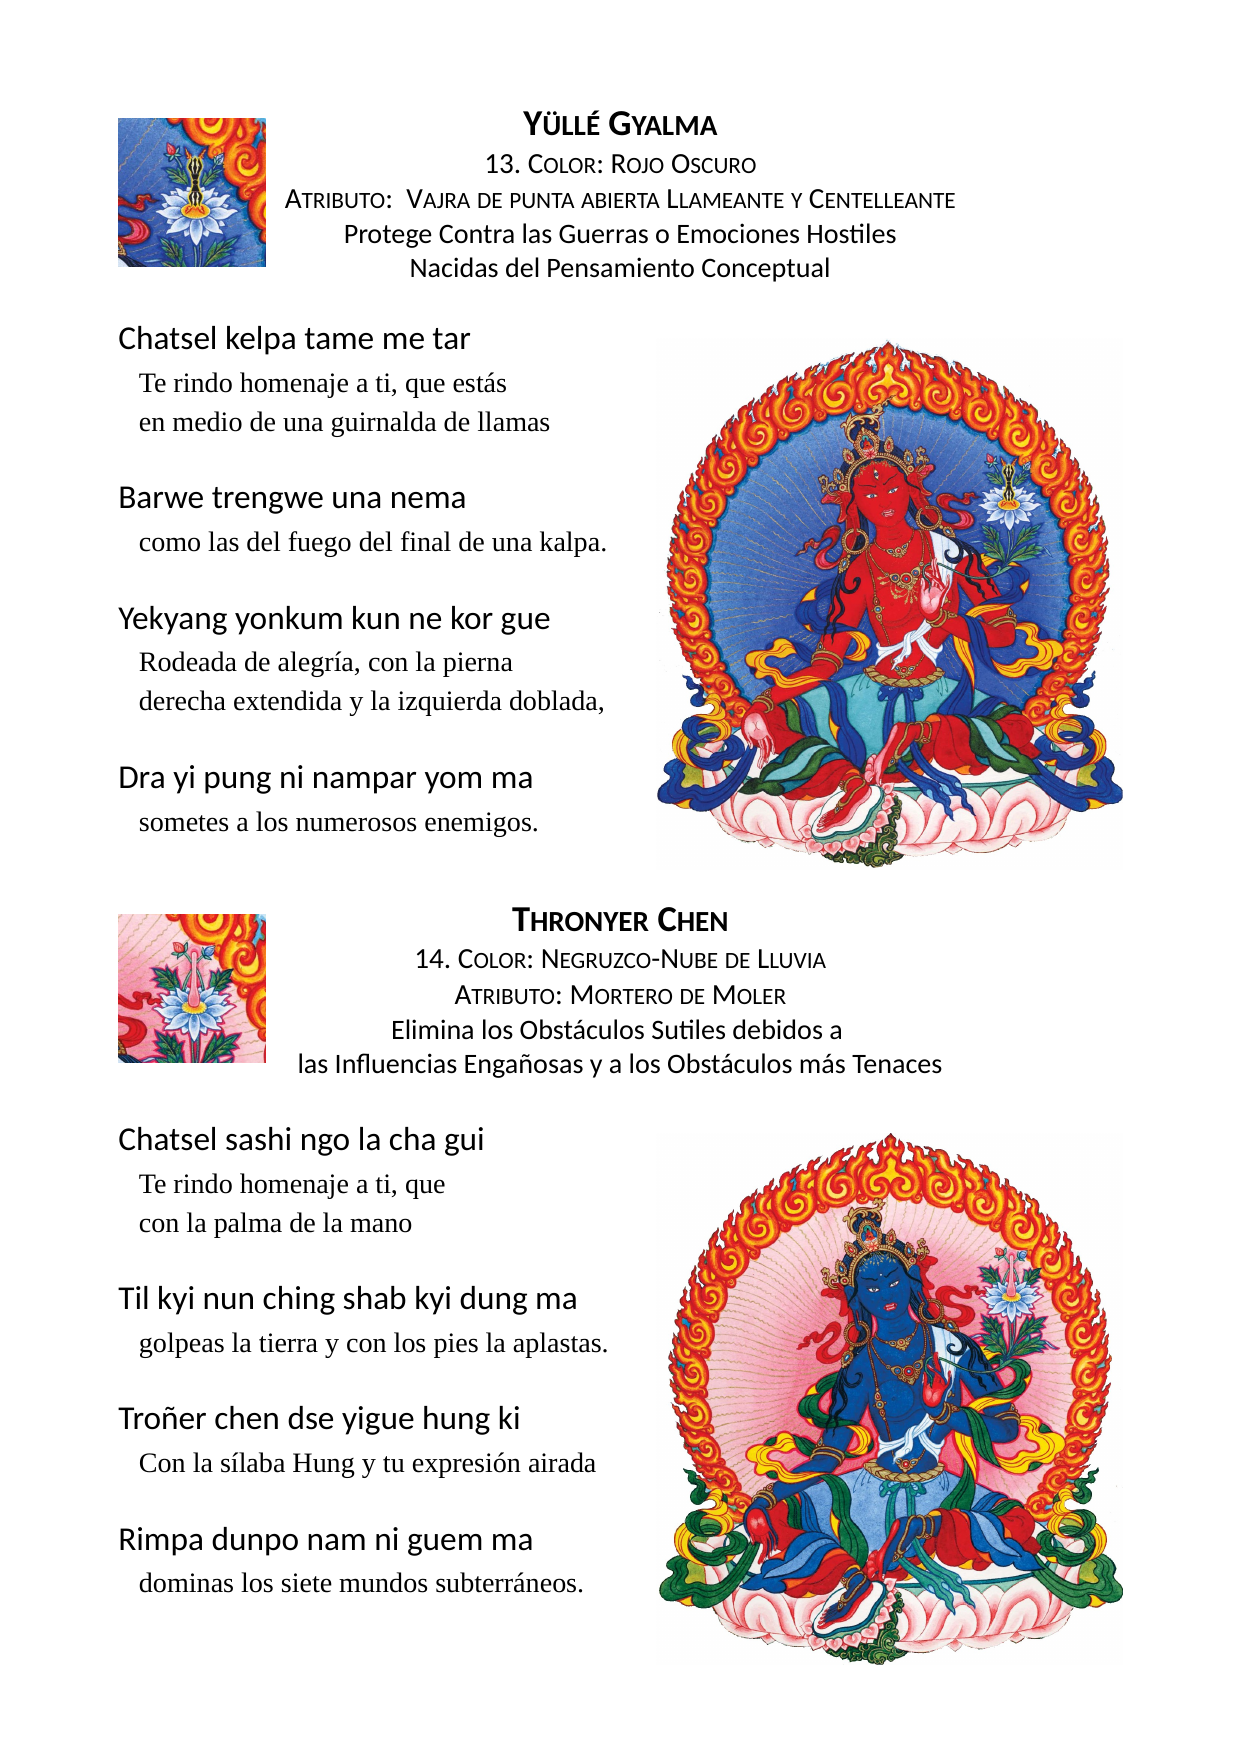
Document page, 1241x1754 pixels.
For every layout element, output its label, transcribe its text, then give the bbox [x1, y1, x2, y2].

text Elimina los Obstáculos Sutiles debidos a [266, 1012, 1122, 1046]
text Yüllé Gyalma [118, 100, 1122, 145]
text las Influencias Engañosas y a los Obstáculos más Tenaces [118, 1046, 1122, 1080]
text Chatsel kelpa tame me tar [118, 317, 1122, 358]
text Rimpa dunpo nam ni guem ma [118, 1517, 656, 1558]
picture [118, 118, 266, 267]
text Nacidas del Pensamiento Conceptual [118, 251, 1122, 285]
text Dra yi pung ni nampar yom ma [118, 756, 656, 796]
text Rodeada de alegría, con la pierna derecha extendida y la izquierda doblada, [139, 646, 656, 717]
text Atributo: Vajra de punta abierta Llameante y Centelleante [266, 181, 1122, 216]
text Til kyi nun ching shab kyi dung ma [118, 1277, 656, 1318]
text como las del fuego del final de una kalpa. [139, 525, 656, 558]
picture [656, 338, 1123, 870]
text Con la sílaba Hung y tu expresión airada [139, 1446, 656, 1478]
text Chatsel sashi ngo la cha gui [118, 1118, 1122, 1159]
text Thronyer Chen [118, 896, 1122, 940]
text Te rindo homenaje a ti, que con la palma de la mano [139, 1167, 656, 1238]
text Atributo: Mortero de Moler [266, 976, 1122, 1012]
text Troñer chen dse yigue hung ki [118, 1397, 656, 1438]
text Barwe trengwe una nema [118, 476, 656, 517]
picture [656, 1133, 1123, 1665]
text golpeas la tierra y con los pies la aplastas. [139, 1326, 656, 1358]
text 14. Color: Negruzco-Nube de Lluvia [266, 940, 1122, 976]
text Protege Contra las Guerras o Emociones Hostiles [266, 216, 1122, 251]
text Yekyang yonkum kun ne kor gue [118, 597, 656, 637]
text sometes a los numerosos enemigos. [139, 804, 656, 837]
text 13. Color: Rojo Oscuro [266, 145, 1122, 181]
text dominas los siete mundos subterráneos. [139, 1566, 656, 1599]
text Te rindo homenaje a ti, que estás en medio de una guirnalda de llamas [139, 366, 656, 437]
picture [118, 914, 266, 1063]
